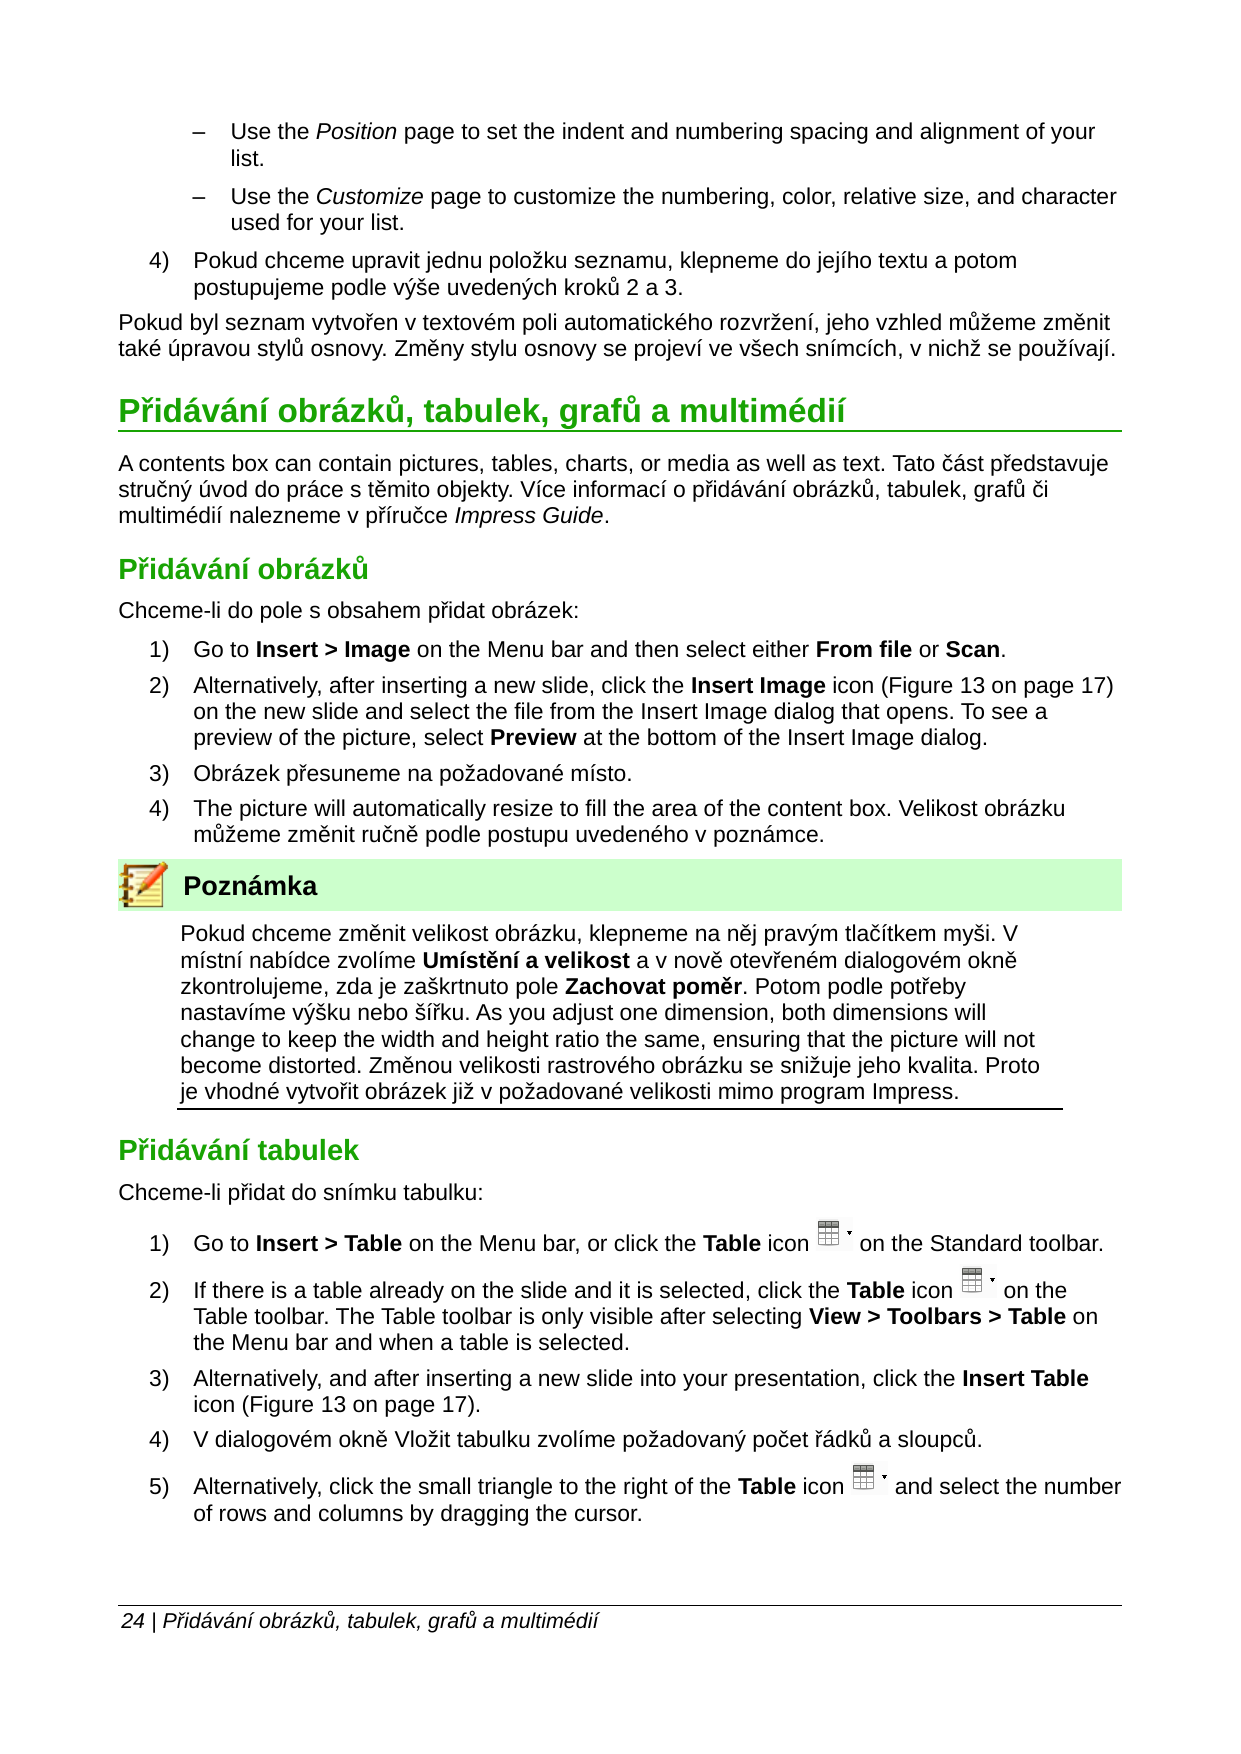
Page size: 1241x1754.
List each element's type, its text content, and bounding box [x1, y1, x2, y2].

text A contents box can contain pictures, tables, charts, or media as well as text. Tato část představuje stručný úvod do práce s těmito objekty. Více informací o přidávání obrázků, tabulek, grafů či multimédií nalezneme v příručce Impress Guide. [118, 449, 1122, 528]
list Alternatively, and after inserting a new slide into your presentation, click the Insert Table icon (Figure 13 on page 15). [169, 1364, 1122, 1417]
subtitle Přidávání tabulek [118, 1133, 1122, 1167]
list Go to Insert > Table on the Menu bar, or click the Table icon on the Standard toolbar. [169, 1218, 1122, 1256]
list Use the Position page to set the indent and numbering spacing and alignment of your list. [192, 118, 1122, 171]
list The picture will automatically resize to fill the area of the content box. Velikost obrázku můžeme změnit ručně podle postupu uvedeného v poznámce. [169, 795, 1122, 847]
list V dialogovém okně Vložit tabulku zvolíme požadovaný počet řádků a sloupců. [169, 1426, 1122, 1452]
list Alternatively, click the small triangle to the right of the Table icon and select the number of rows and columns by dragging the cursor. [169, 1461, 1122, 1526]
list Obrázek přesuneme na požadované místo. [169, 759, 1122, 786]
subtitle Poznámka [118, 859, 1122, 911]
list If there is a table already on the slide and it is selected, click the Table icon on the Table toolbar. The Table toolbar is only visible after selecting View > Toolbars > Table on the Menu bar and when a table is selected. [169, 1265, 1122, 1356]
text Pokud chceme změnit velikost obrázku, klepneme na něj pravým tlačítkem myši. V místní nabídce zvolíme Umístění a velikost a v nově otevřeném dialogovém okně zkontrolujeme, zda je zaškrtnuto pole Zachovat poměr. Potom podle potřeby nastavíme výšku nebo šířku. As you adjust one dimension, both dimensions will change to keep the width and height ratio the same, ensuring that the picture will not become distorted. Změnou velikosti rastrového obrázku se snižuje jeho kvalita. Proto je vhodné vytvořit obrázek již v požadované velikosti mimo program Impress. [177, 917, 1063, 1108]
list Use the Customize page to customize the numbering, color, relative size, and character used for your list. [192, 183, 1122, 236]
subtitle Přidávání obrázků [118, 552, 1122, 586]
list Alternatively, after inserting a new slide, click the Insert Image icon (Figure 13 on page 15) on the new slide and select the file from the Insert Image dialog that opens. To see a preview of the picture, select Preview at the bottom of the Insert Image dialog. [169, 672, 1122, 751]
list Go to Insert > Image on the Menu bar and then select either From file or Scan. [169, 636, 1122, 663]
subtitle Přidávání obrázků, tabulek, grafů a multimédií [118, 391, 1122, 430]
list Chceme-li do pole s obsahem přidat obrázek: [118, 597, 1122, 624]
text Pokud byl seznam vytvořen v textovém poli automatického rozvržení, jeho vzhled můžeme změnit také úpravou stylů osnovy. Změny stylu osnovy se projeví ve všech snímcích, v nichž se používají. [118, 309, 1122, 362]
list Pokud chceme upravit jednu položku seznamu, klepneme do jejího textu a potom postupujeme podle výše uvedených kroků 2 a 3. [169, 247, 1122, 300]
list Chceme-li přidat do snímku tabulku: [118, 1179, 1122, 1205]
picture [119, 860, 170, 911]
